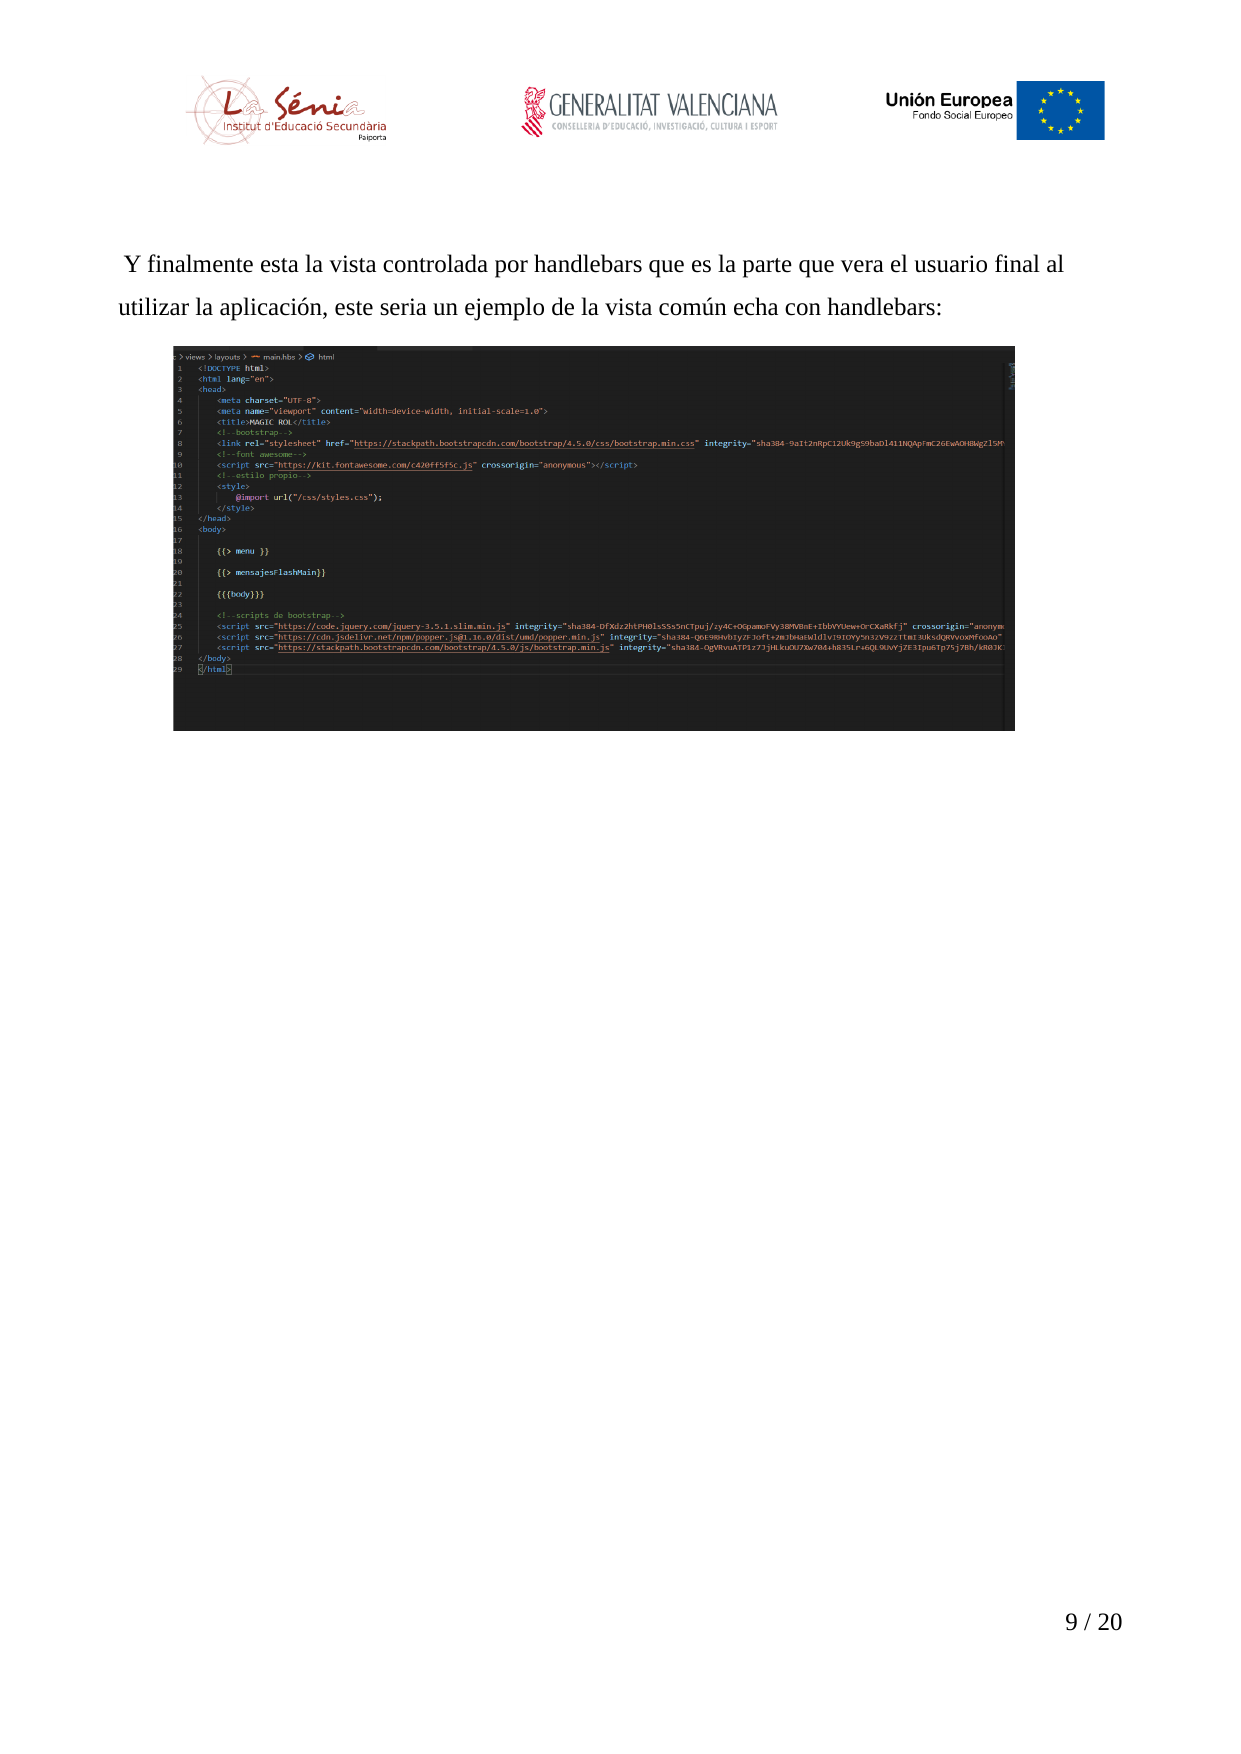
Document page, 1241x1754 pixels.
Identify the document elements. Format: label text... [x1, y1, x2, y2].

text Y finalmente esta la vista controlada por handlebars que es la parte que vera el usuario final al utilizar la aplicación, este seria un ejemplo de la vista común echa con handlebars: [118, 249, 1122, 321]
picture [173, 346, 1015, 731]
picture [106, 56, 1111, 166]
